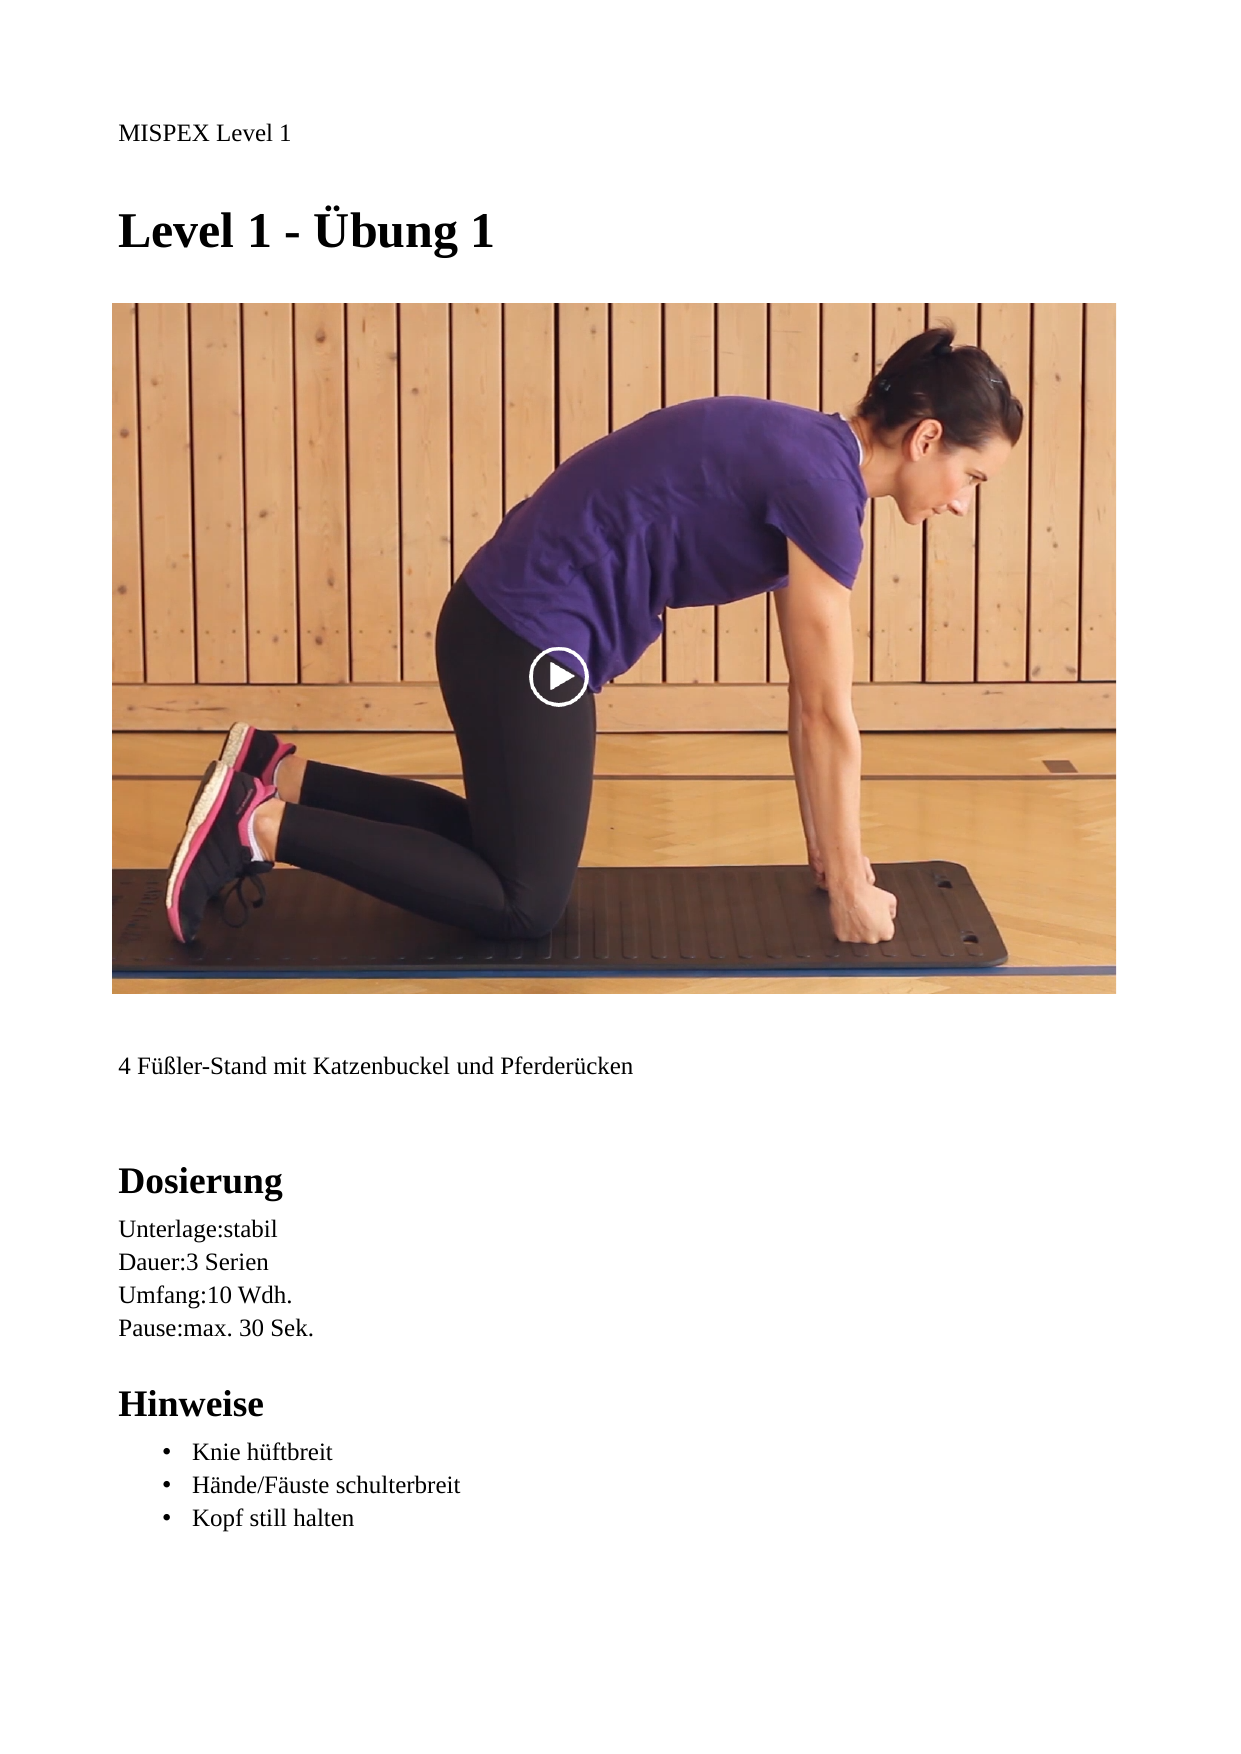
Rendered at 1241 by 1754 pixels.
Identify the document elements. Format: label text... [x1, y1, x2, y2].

list Kopf still halten [162, 1503, 1122, 1532]
subtitle Dosierung [118, 1158, 1122, 1201]
text Unterlage:stabil Dauer:3 Serien Umfang:10 Wdh. Pause:max. 30 Sek. [118, 1214, 1122, 1342]
list Knie hüftbreit [162, 1437, 1122, 1466]
picture [112, 303, 1117, 994]
list Hände/Fäuste schulterbreit [162, 1470, 1122, 1499]
text MISPEX Level 1 [118, 118, 1122, 147]
subtitle Hinweise [118, 1381, 1122, 1424]
subtitle Level 1 - Übung 1 [118, 201, 1122, 258]
text 4 Füßler-Stand mit Katzenbuckel und Pferderücken [118, 1051, 1122, 1080]
